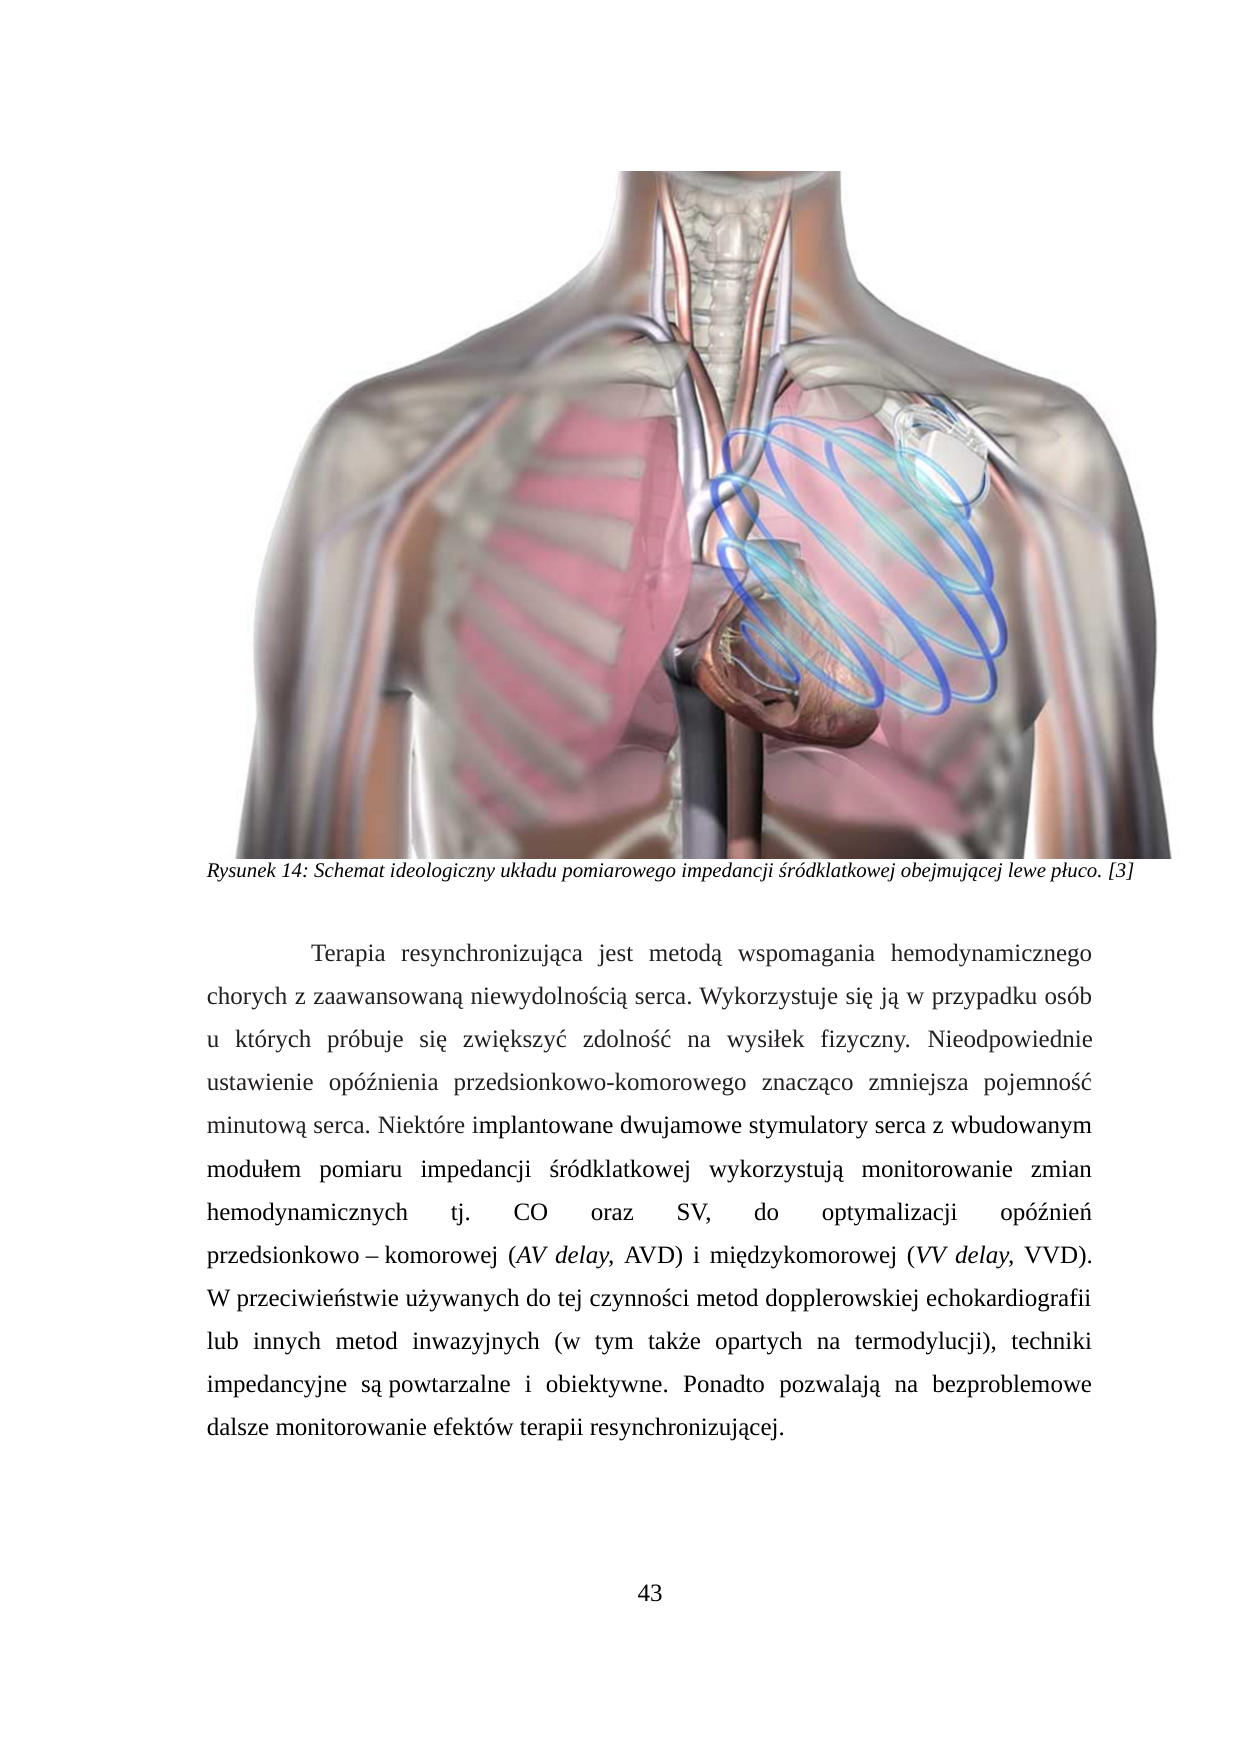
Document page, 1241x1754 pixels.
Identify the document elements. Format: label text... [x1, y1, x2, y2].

text Rysunek 14: Schemat ideologiczny układu pomiarowego impedancji śródklatkowej obejmującej lewe płuco. [3] [207, 859, 1210, 882]
text Terapia resynchronizująca jest metodą wspomagania hemodynamicznego chorych z zaawansowaną niewydolnością serca. Wykorzystuje się ją w przypadku osób u których próbuje się zwiększyć zdolność na wysiłek fizyczny. Nieodpowiednie ustawienie opóźnienia przedsionkowo-komorowego znacząco zmniejsza pojemność minutową serca. Niektóre implantowane dwujamowe stymulatory serca z wbudowanym modułem pomiaru impedancji śródklatkowej wykorzystują monitorowanie zmian hemodynamicznych tj. CO oraz SV, do optymalizacji opóźnień przedsionkowo – komorowej (AV delay, AVD) i międzykomorowej (VV delay, VVD). W przeciwieństwie używanych do tej czynności metod dopplerowskiej echokardiografii lub innych metod inwazyjnych (w tym także opartych na termodylucji), techniki impedancyjne są powtarzalne i obiektywne. Ponadto pozwalają na bezproblemowe dalsze monitorowanie efektów terapii resynchronizującej. [207, 938, 1093, 1441]
picture [206, 171, 1210, 859]
